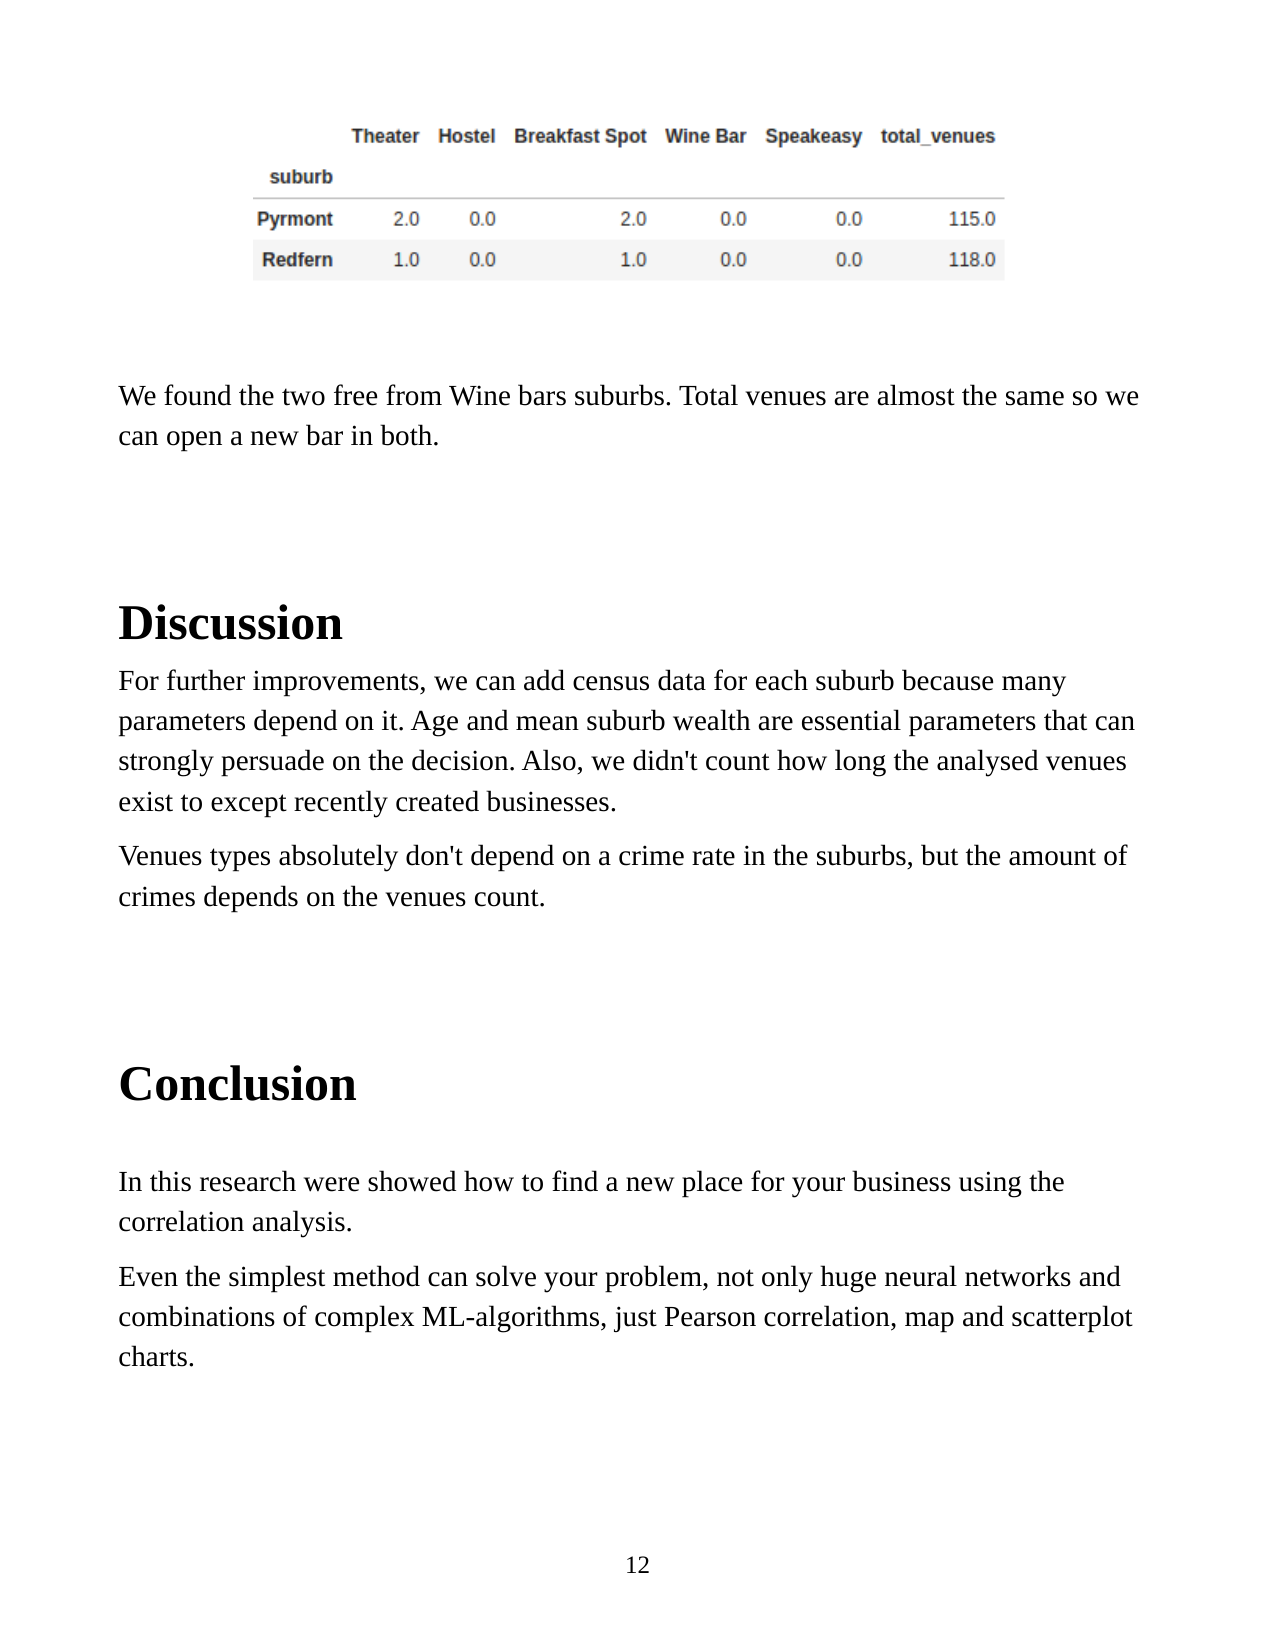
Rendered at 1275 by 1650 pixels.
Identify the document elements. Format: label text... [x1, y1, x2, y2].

subtitle Discussion [118, 593, 1157, 651]
text For further improvements, we can add census data for each suburb because many parameters depend on it. Age and mean suburb wealth are essential parameters that can strongly persuade on the decision. Also, we didn't count how long the analysed venues exist to except recently created businesses. [118, 663, 1157, 817]
text Even the simplest method can solve your problem, not only huge neural networks and combinations of complex ML-algorithms, just Pearson correlation, map and scatterplot charts. [118, 1259, 1157, 1373]
text In this research were showed how to find a new place for your business using the correlation analysis. [118, 1164, 1157, 1237]
subtitle Conclusion [118, 1053, 1157, 1111]
text We found the two free from Wine bars suburbs. Total venues are almost the same so we can open a new bar in both. [118, 378, 1157, 452]
text Venues types absolutely don't depend on a crime rate in the suburbs, but the amount of crimes depends on the venues count. [118, 838, 1157, 912]
picture [253, 118, 1022, 312]
